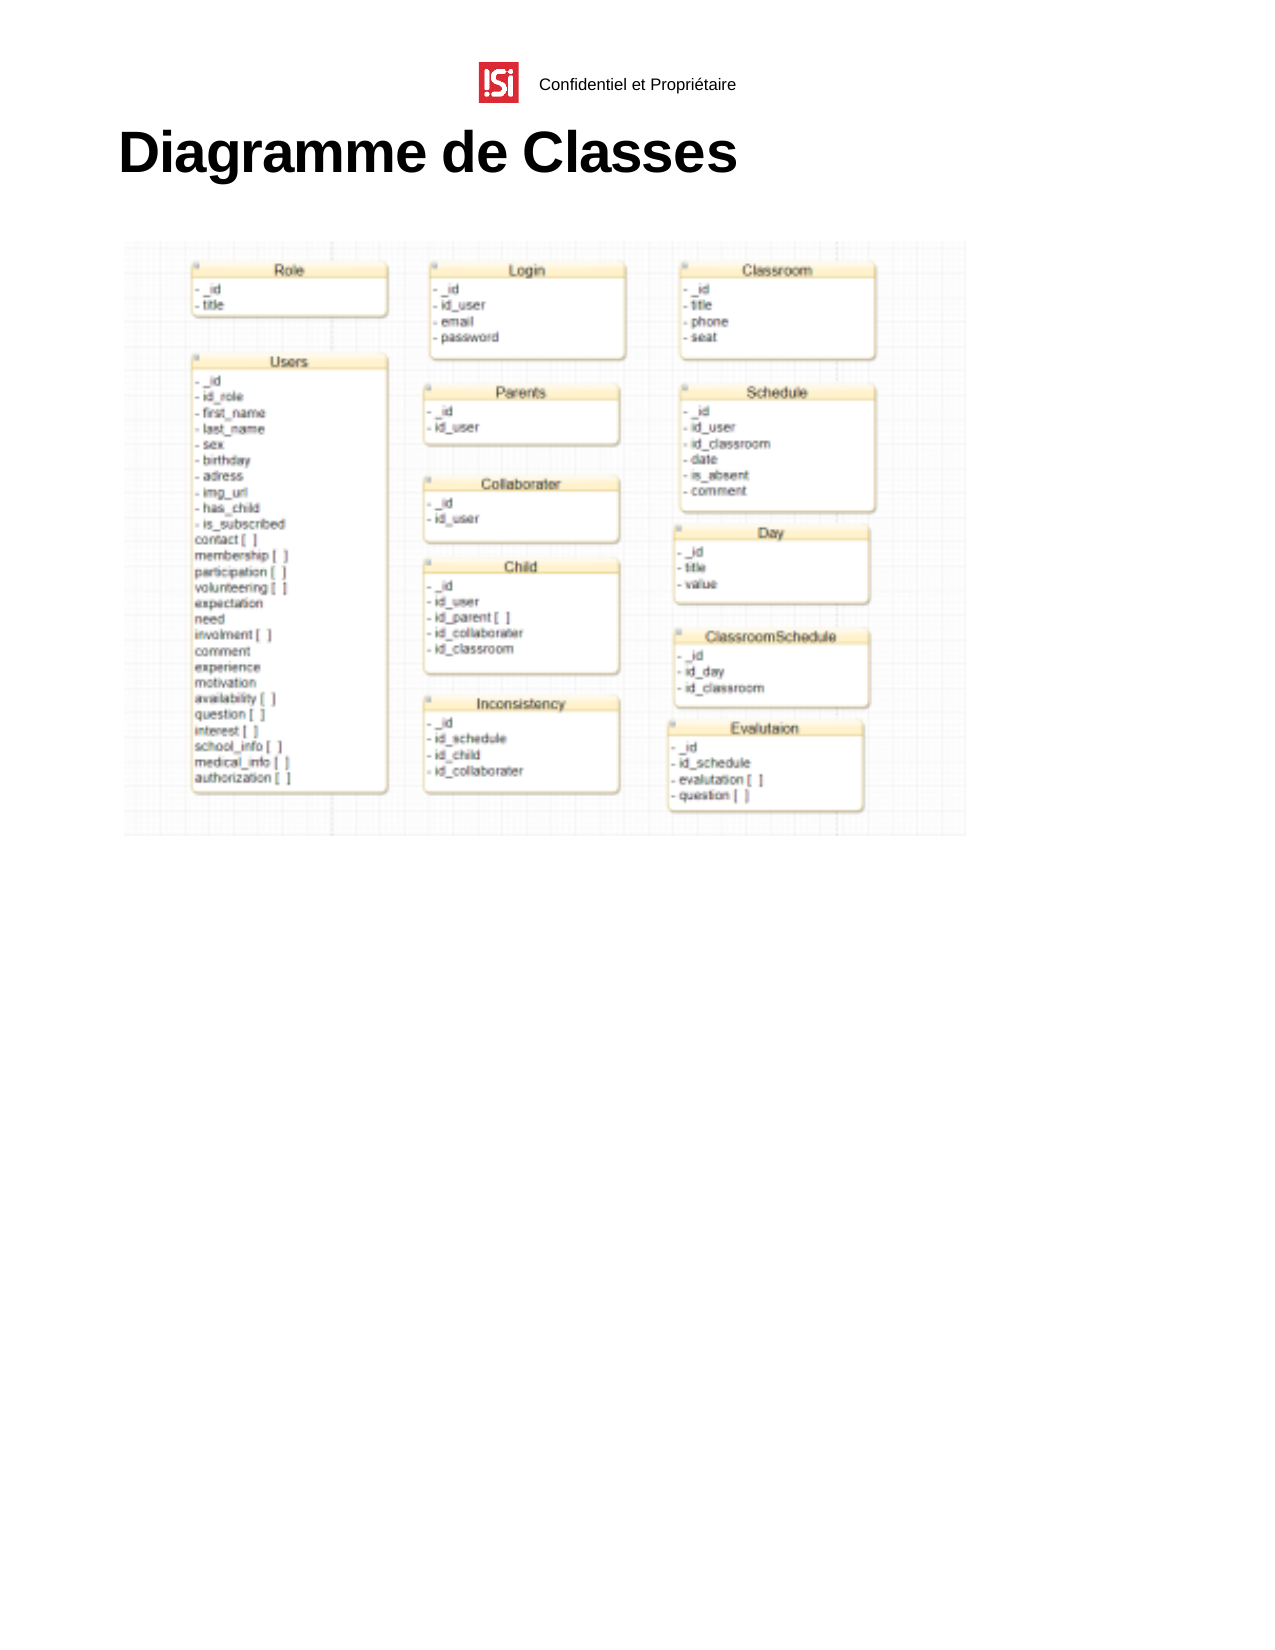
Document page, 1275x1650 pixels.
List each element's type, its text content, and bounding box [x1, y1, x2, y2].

picture [124, 241, 967, 836]
subtitle Diagramme de Classes [118, 118, 1157, 185]
picture [478, 62, 519, 103]
